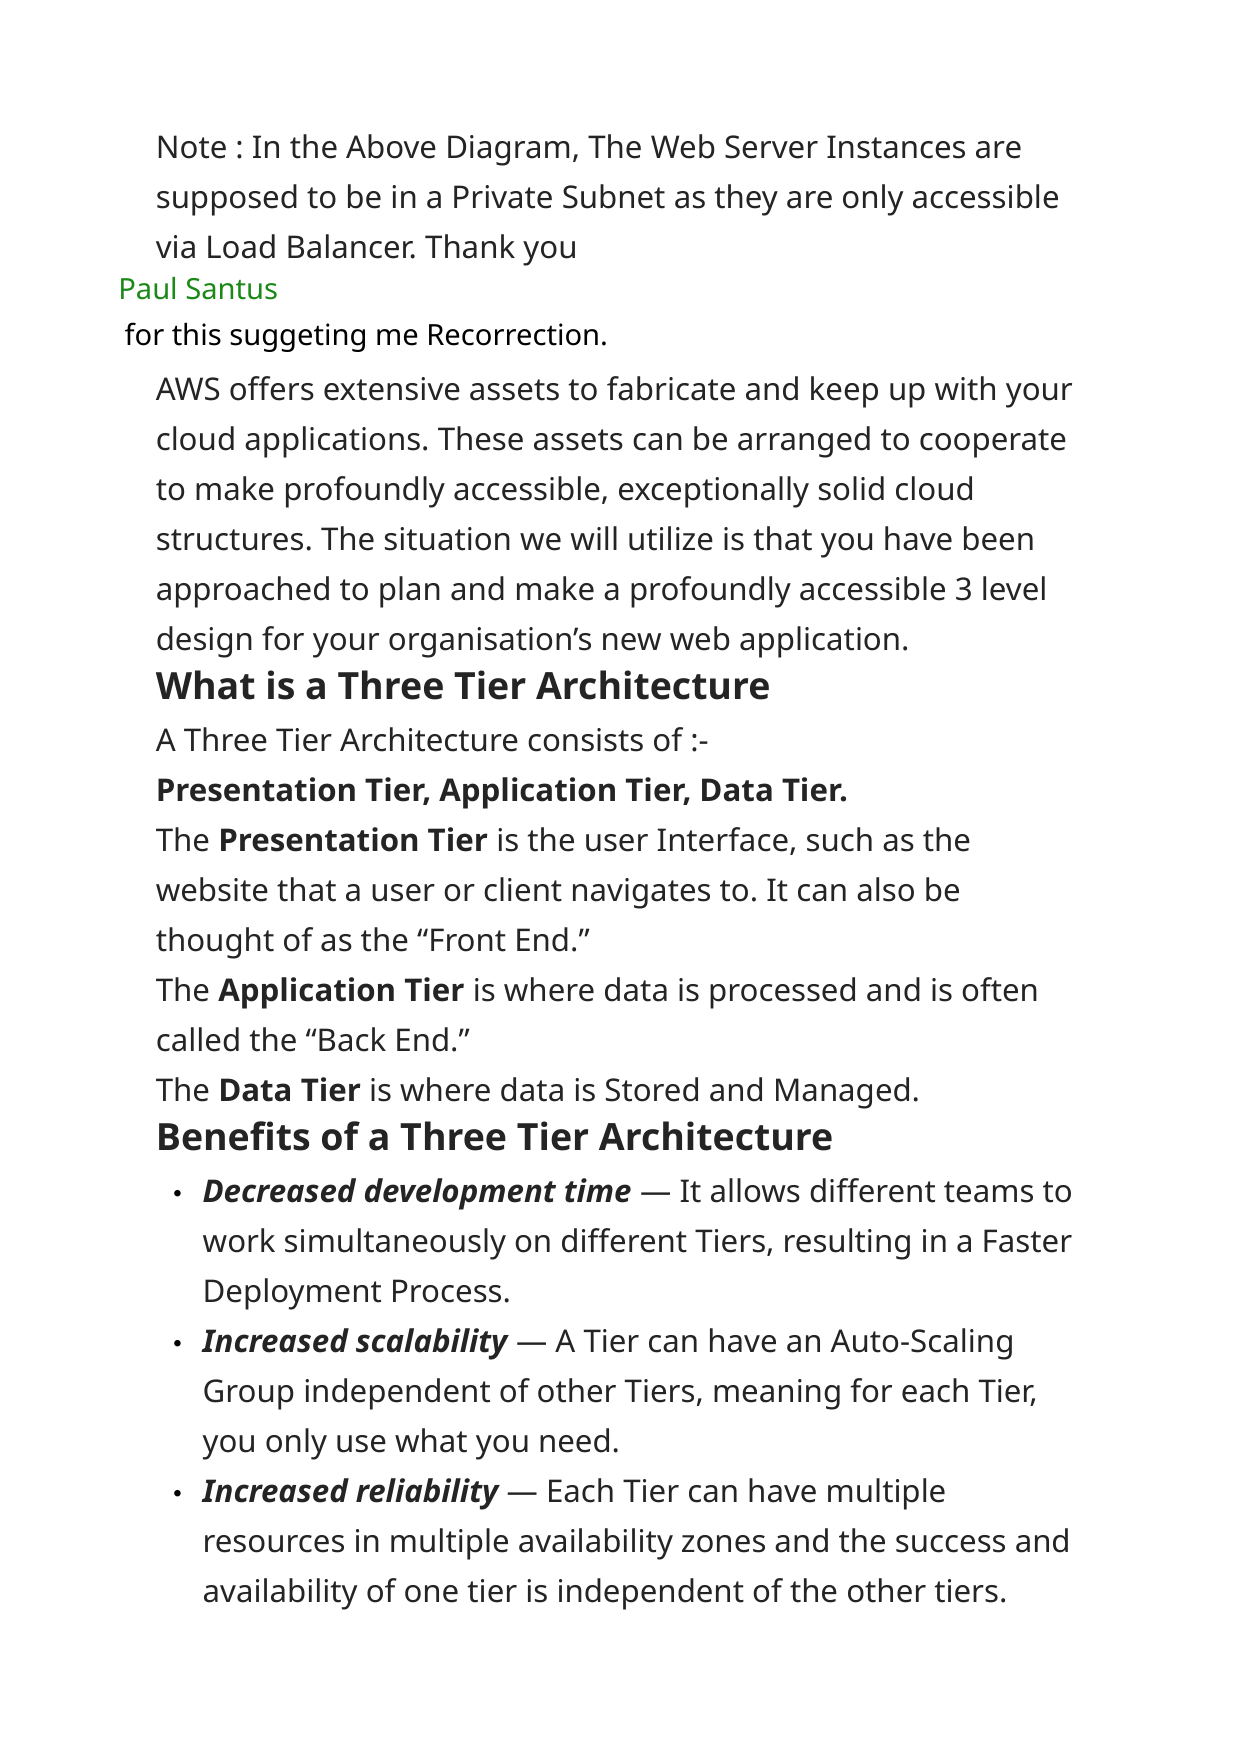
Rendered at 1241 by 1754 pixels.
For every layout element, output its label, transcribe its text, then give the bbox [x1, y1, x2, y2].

subtitle Benefits of a Three Tier Architecture [156, 1110, 1084, 1161]
text The Data Tier is where data is Stored and Managed. [156, 1060, 1084, 1110]
text Note : In the Above Diagram, The Web Server Instances are supposed to be in a Private Subnet as they are only accessible via Load Balancer. Thank you [156, 118, 1084, 268]
text A Three Tier Architecture consists of :- [156, 710, 1084, 760]
text for this suggeting me Recorrection. [118, 314, 1122, 353]
text The Application Tier is where data is processed and is often called the “Back End.” [156, 960, 1084, 1060]
list Increased scalability — A Tier can have an Auto-Scaling Group independent of other Tiers, meaning for each Tier, you only use what you need. [202, 1311, 1084, 1461]
text The Presentation Tier is the user Interface, such as the website that a user or client navigates to. It can also be thought of as the “Front End.” [156, 810, 1084, 960]
subtitle What is a Three Tier Architecture [156, 659, 1084, 710]
text AWS offers extensive assets to fabricate and keep up with your cloud applications. These assets can be arranged to cooperate to make profoundly accessible, exceptionally solid cloud structures. The situation we will utilize is that you have been approached to plan and make a profoundly accessible 3 level design for your organisation’s new web application. [156, 359, 1084, 659]
list Decreased development time — It allows different teams to work simultaneously on different Tiers, resulting in a Faster Deployment Process. [202, 1161, 1084, 1311]
list Increased reliability — Each Tier can have multiple resources in multiple availability zones and the success and availability of one tier is independent of the other tiers. [202, 1461, 1084, 1611]
text Presentation Tier, Application Tier, Data Tier. [156, 760, 1084, 810]
text Paul Santus [118, 268, 1122, 308]
